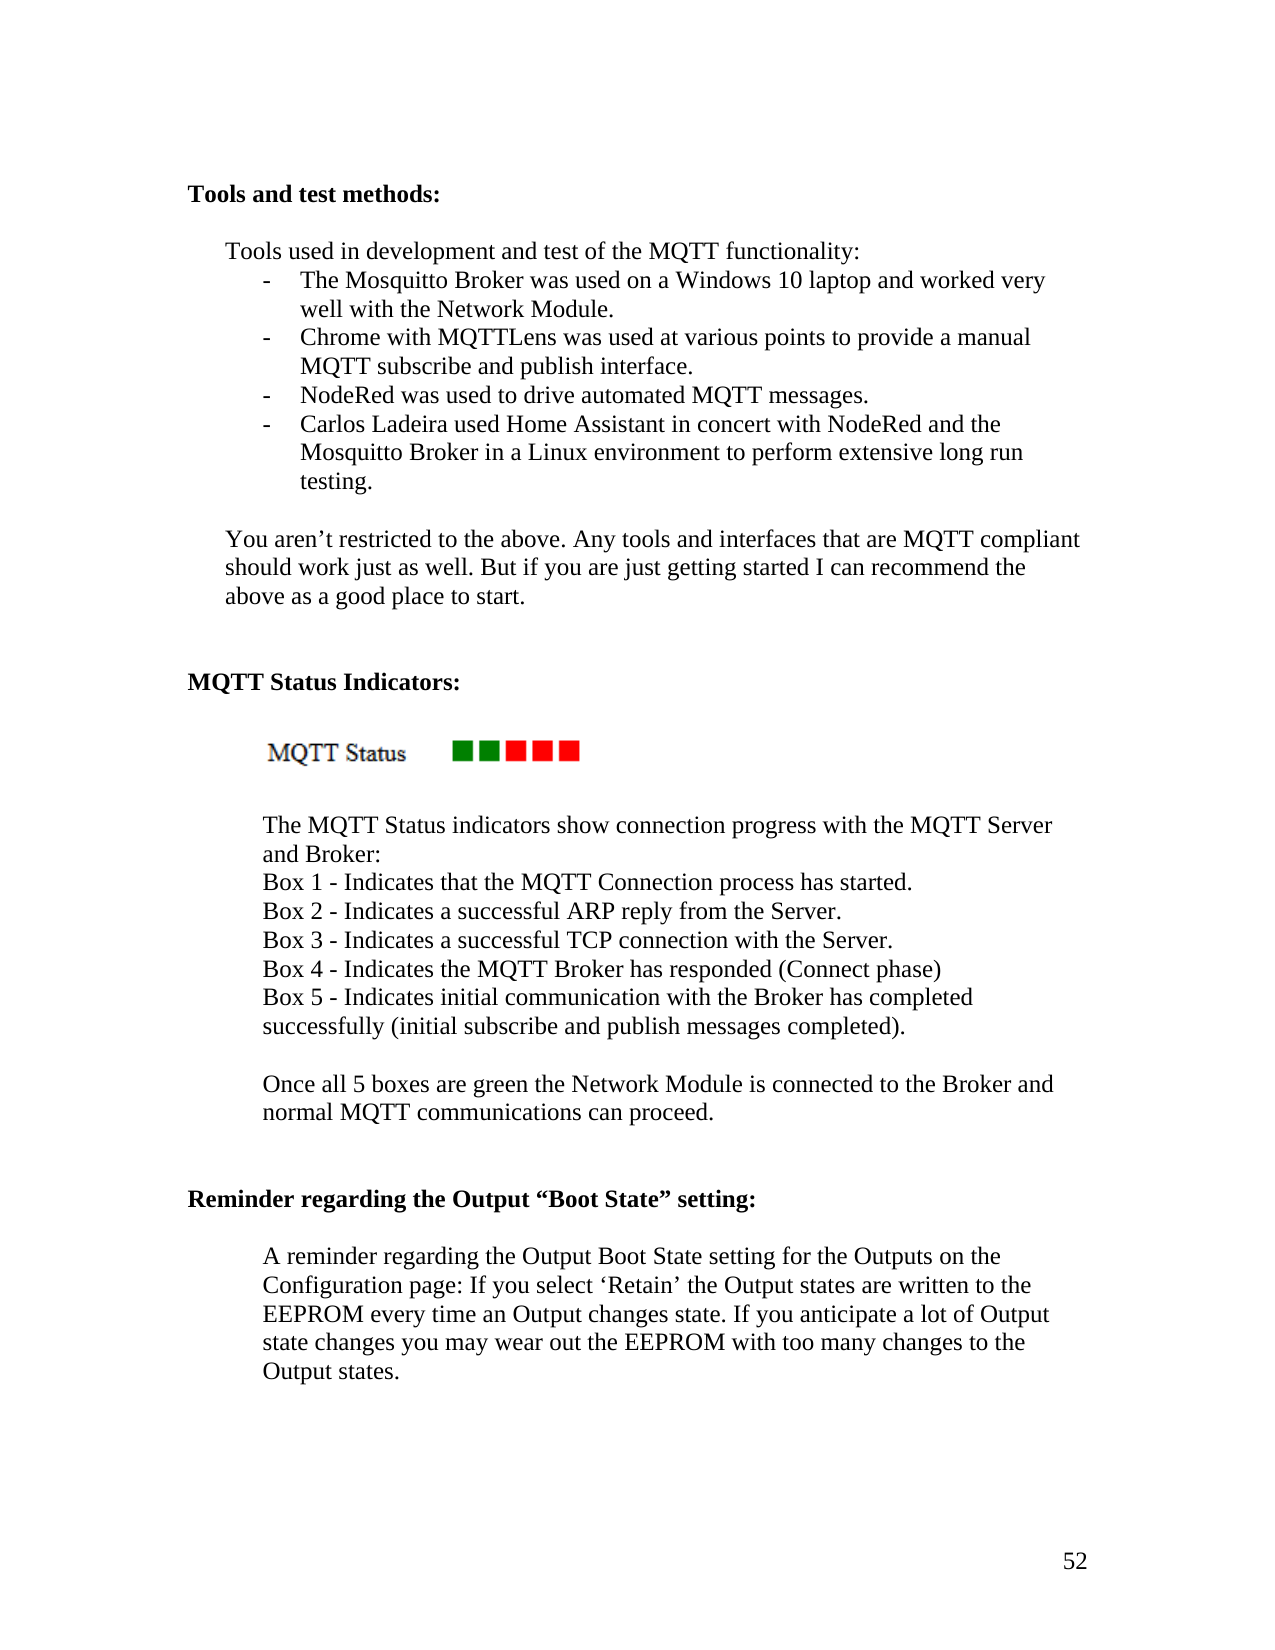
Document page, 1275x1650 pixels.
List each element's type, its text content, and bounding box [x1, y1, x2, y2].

list The Mosquitto Broker was used on a Windows 10 laptop and worked very well with the Network Module. [262, 265, 1087, 322]
list Carlos Ladeira used Home Assistant in concert with NodeRed and the Mosquitto Broker in a Linux environment to perform extensive long run testing. [262, 409, 1087, 495]
picture [262, 725, 600, 782]
text Box 5 - Indicates initial communication with the Broker has completed successfully (initial subscribe and publish messages completed). [262, 982, 1087, 1040]
text Box 1 - Indicates that the MQTT Connection process has started. [262, 867, 1087, 896]
text The MQTT Status indicators show connection progress with the MQTT Server and Broker: [262, 810, 1087, 867]
text Box 2 - Indicates a successful ARP reply from the Server. [262, 896, 1087, 925]
text Once all 5 boxes are green the Network Module is connected to the Broker and normal MQTT communications can proceed. [262, 1069, 1087, 1126]
text MQTT Status Indicators: [187, 667, 1087, 696]
text Tools used in development and test of the MQTT functionality: [225, 236, 1087, 265]
text Reminder regarding the Output “Boot State” setting: [187, 1184, 1087, 1212]
list NodeRed was used to drive automated MQTT messages. [262, 380, 1087, 409]
list Chrome with MQTTLens was used at various points to provide a manual MQTT subscribe and publish interface. [262, 322, 1087, 380]
text Box 3 - Indicates a successful TCP connection with the Server. [262, 925, 1087, 954]
text Box 4 - Indicates the MQTT Broker has responded (Connect phase) [262, 954, 1087, 982]
text Tools and test methods: [187, 179, 1087, 207]
text You aren’t restricted to the above. Any tools and interfaces that are MQTT compliant should work just as well. But if you are just getting started I can recommend the above as a good place to start. [225, 524, 1087, 610]
text A reminder regarding the Output Boot State setting for the Outputs on the Configuration page: If you select ‘Retain’ the Output states are written to the EEPROM every time an Output changes state. If you anticipate a lot of Output state changes you may wear out the EEPROM with too many changes to the Output states. [262, 1241, 1087, 1385]
